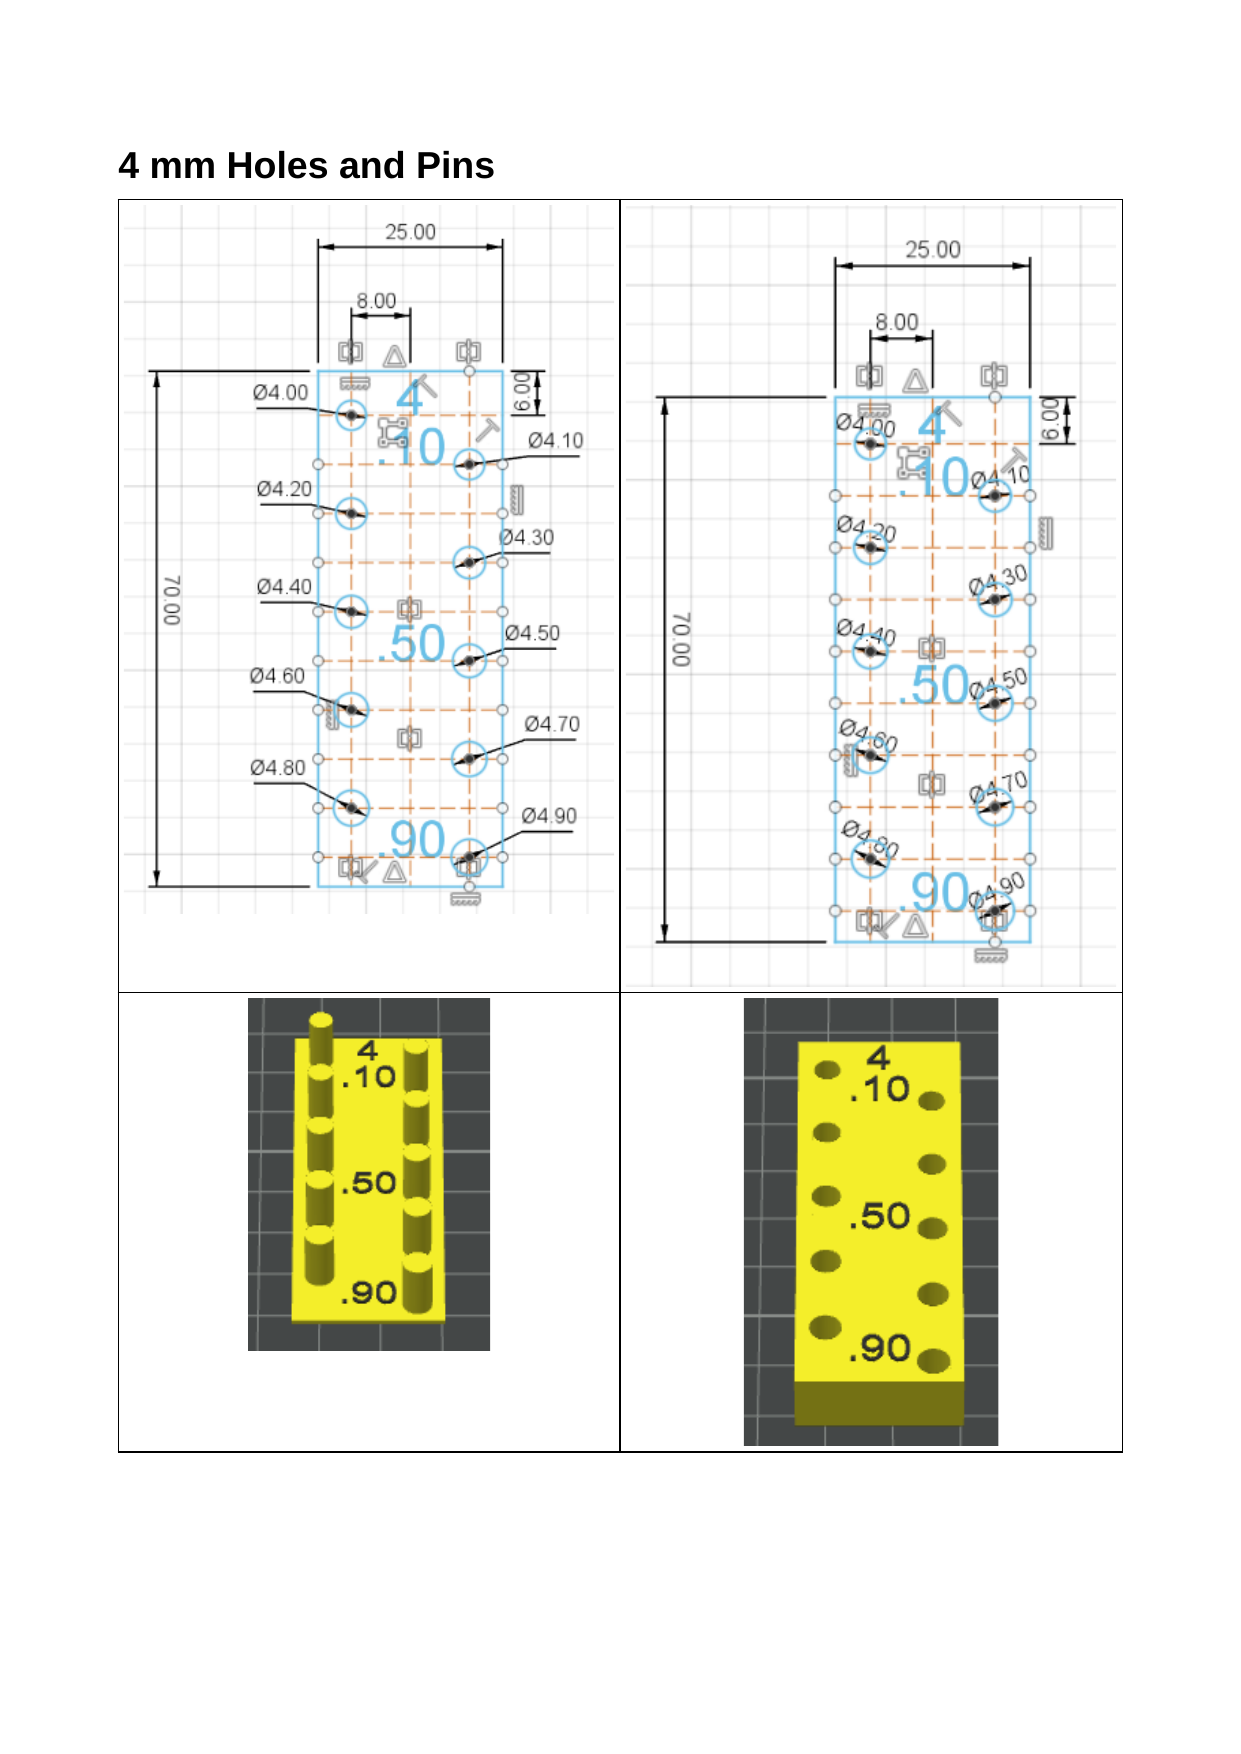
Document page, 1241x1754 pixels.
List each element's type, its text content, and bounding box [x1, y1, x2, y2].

subtitle 4 mm Holes and Pins [118, 143, 1122, 186]
table_header [119, 200, 619, 992]
table_cell [621, 993, 1122, 1451]
picture [625, 205, 1117, 987]
picture [743, 998, 999, 1446]
picture [248, 998, 491, 1351]
table_header [621, 200, 1122, 992]
picture [123, 205, 615, 914]
table_cell [119, 993, 619, 1451]
